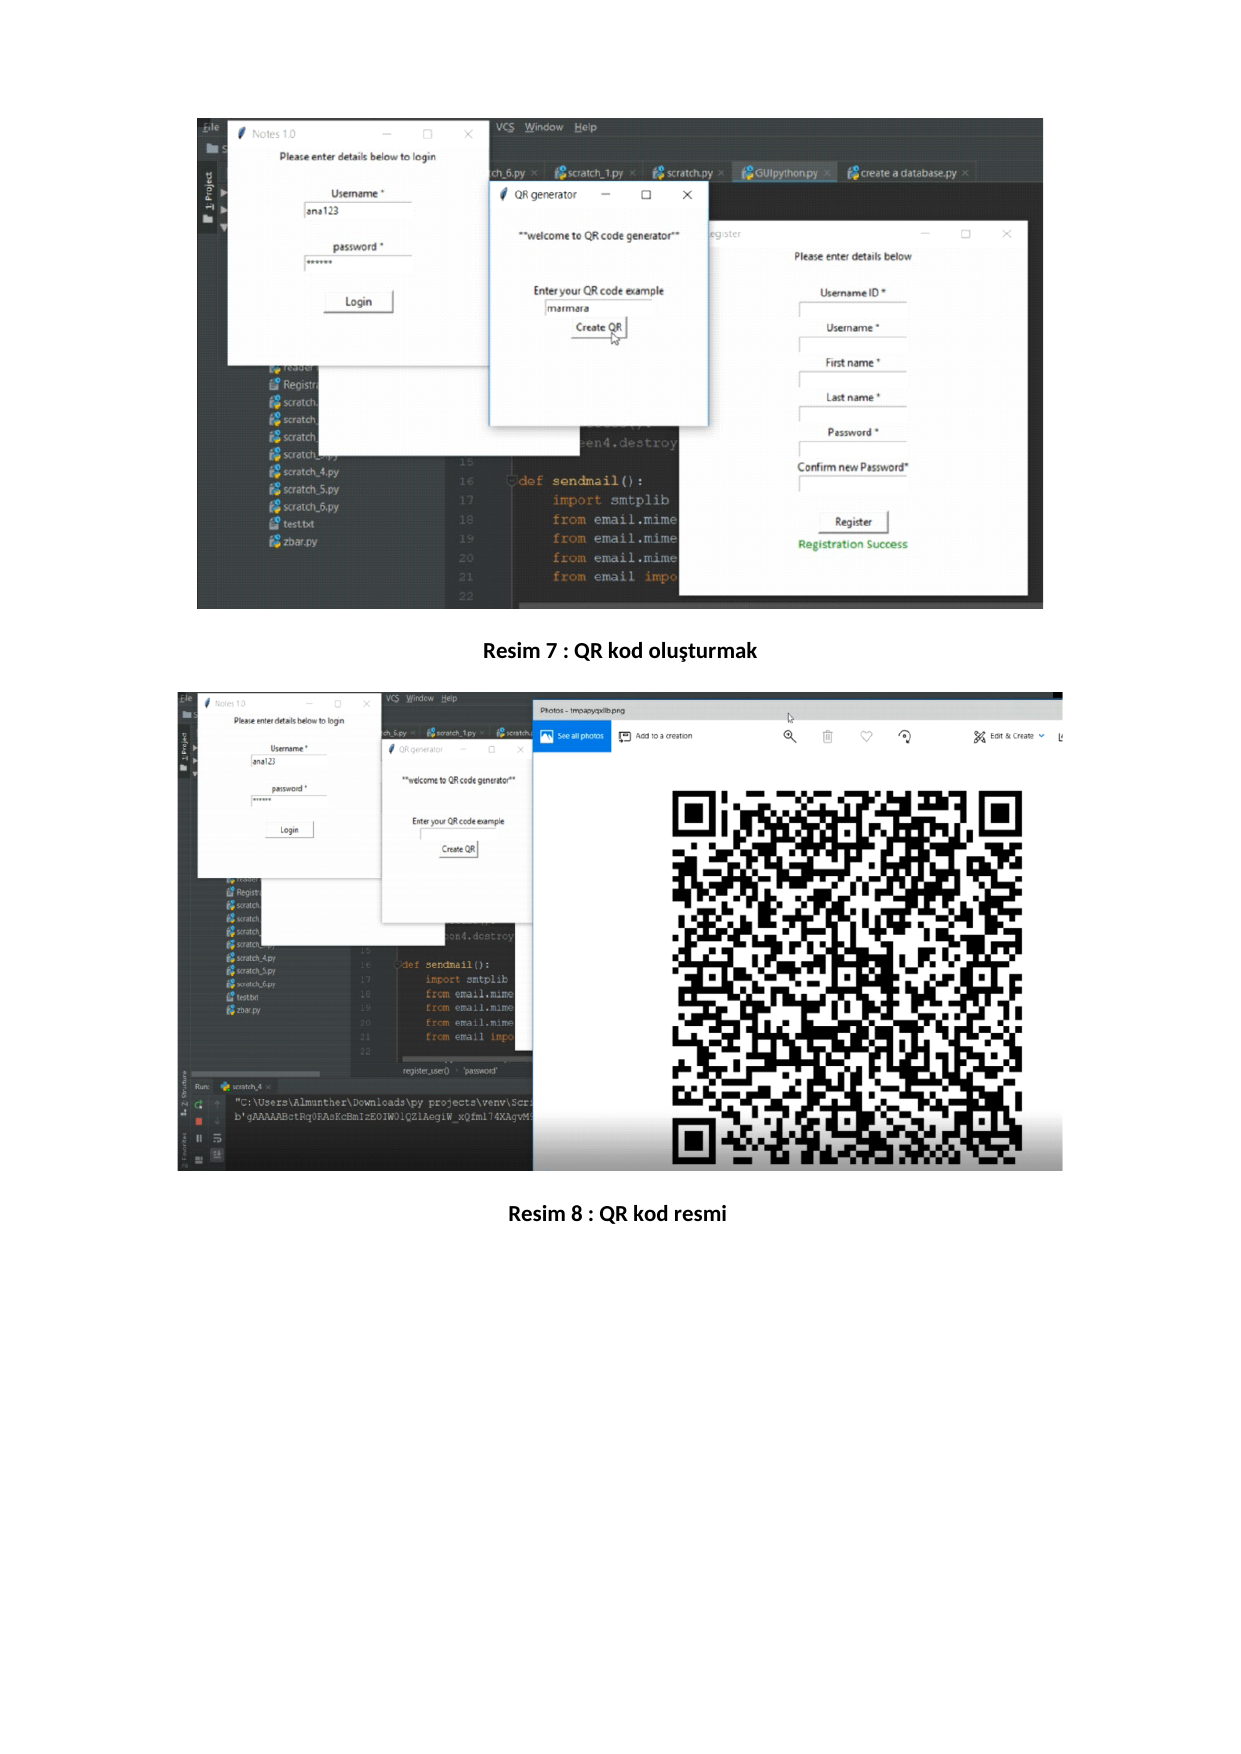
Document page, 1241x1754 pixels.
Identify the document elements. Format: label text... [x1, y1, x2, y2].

text Resim 8 : QR kod resmi [118, 1199, 1122, 1227]
text Resim 7 : QR kod oluşturmak [118, 636, 1122, 664]
